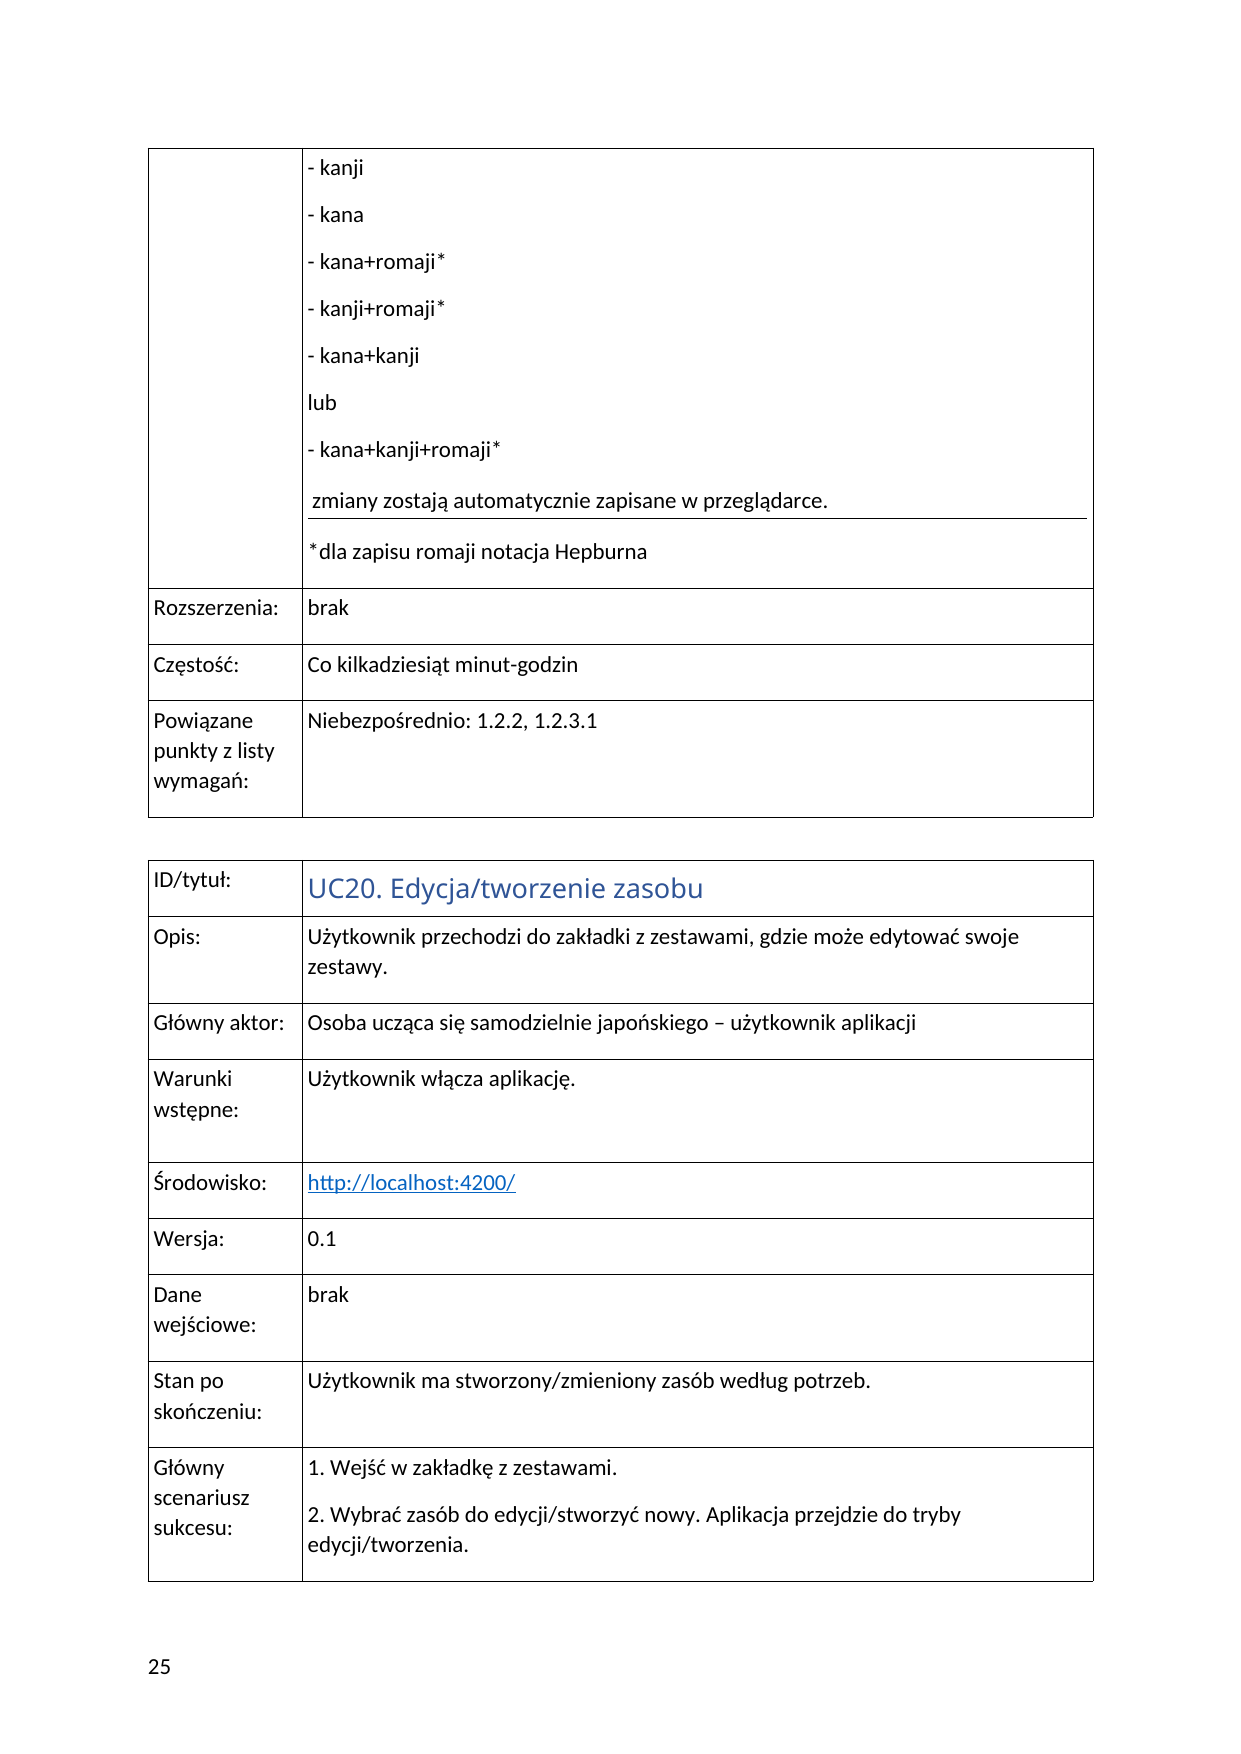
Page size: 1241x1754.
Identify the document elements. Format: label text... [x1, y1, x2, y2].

table_cell Główny aktor: [149, 1004, 302, 1059]
table_header UC20. Edycja/tworzenie zasobu [303, 861, 1093, 916]
table_cell brak [303, 589, 1093, 644]
table_cell Użytkownik ma stworzony/zmieniony zasób według potrzeb. [303, 1362, 1093, 1447]
table_header ID/tytuł: [149, 861, 302, 916]
table_cell 0.1 [303, 1219, 1093, 1274]
table_cell 1. Wejść w zakładkę z zestawami. 2. Wybrać zasób do edycji/stworzyć nowy. Aplikacja przejdzie do tryby edycji/tworzenia. [303, 1448, 1093, 1581]
table_cell Powiązane punkty z listy wymagań: [149, 701, 302, 817]
table_cell Wersja: [149, 1219, 302, 1274]
table_cell Rozszerzenia: [149, 589, 302, 644]
table_cell [149, 149, 302, 588]
table_cell Główny scenariusz sukcesu: [149, 1448, 302, 1581]
table_cell Użytkownik włącza aplikację. [303, 1060, 1093, 1162]
table_cell brak [303, 1275, 1093, 1361]
table_cell Co kilkadziesiąt minut-godzin [303, 645, 1093, 700]
table_cell http://localhost:4200/ [303, 1163, 1093, 1218]
table_cell Warunki wstępne: [149, 1060, 302, 1162]
table_cell Stan po skończeniu: [149, 1362, 302, 1447]
table_cell Dane wejściowe: [149, 1275, 302, 1361]
table_cell Częstość: [149, 645, 302, 700]
table_cell Opis: [149, 917, 302, 1002]
table_cell Osoba ucząca się samodzielnie japońskiego – użytkownik aplikacji [303, 1004, 1093, 1059]
table_cell Niebezpośrednio: 1.2.2, 1.2.3.1 [303, 701, 1093, 817]
table_cell Środowisko: [149, 1163, 302, 1218]
table_cell - kanji - kana - kana+romaji* - kanji+romaji* - kana+kanji lub - kana+kanji+romaji* zmiany zostają automatycznie zapisane w przeglądarce. *dla zapisu romaji notacja Hepburna [303, 149, 1093, 588]
table_cell Użytkownik przechodzi do zakładki z zestawami, gdzie może edytować swoje zestawy. [303, 917, 1093, 1002]
